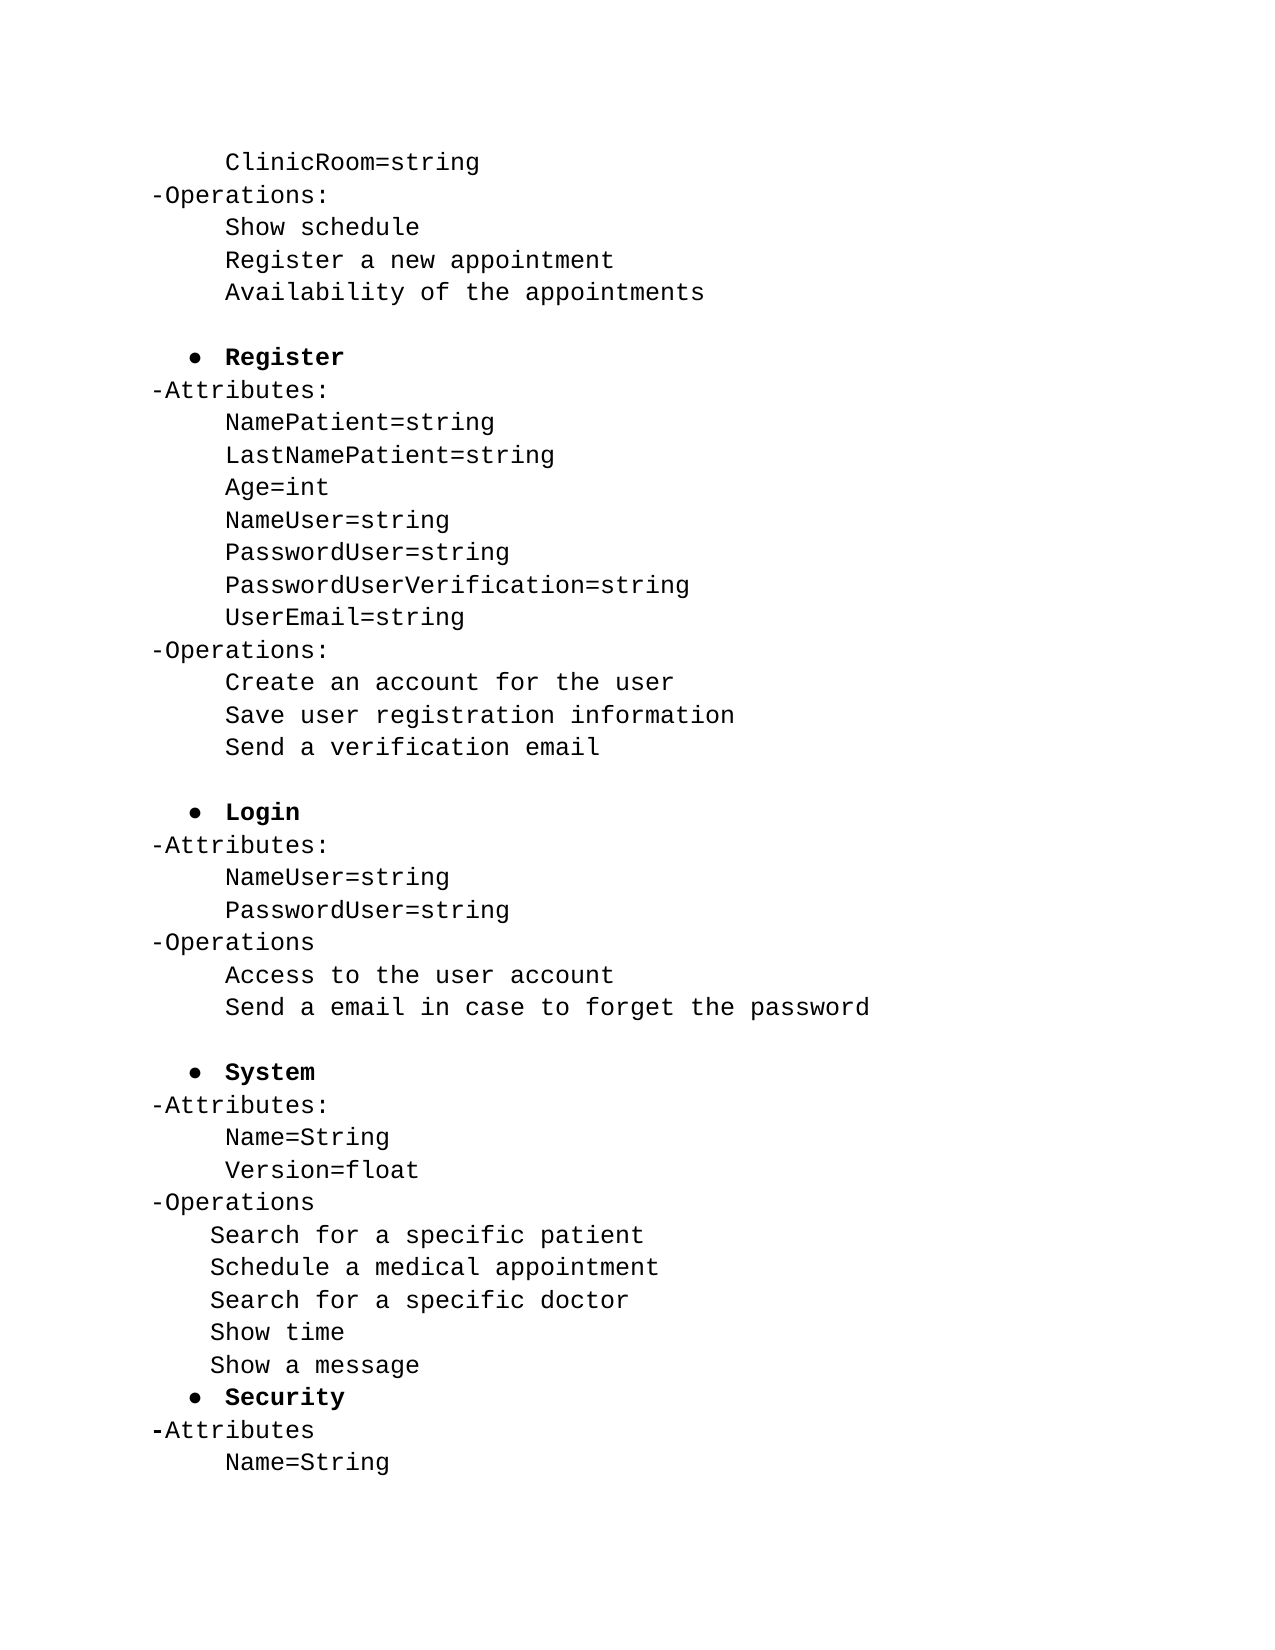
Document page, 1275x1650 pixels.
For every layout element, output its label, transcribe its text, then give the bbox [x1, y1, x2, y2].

text NameUser=string [150, 507, 1125, 536]
text Search for a specific doctor [150, 1287, 1125, 1316]
text PasswordUser=string [150, 540, 1125, 568]
list Login [187, 800, 1125, 828]
list Register [187, 345, 1125, 373]
text Register a new appointment [150, 247, 1125, 276]
text LastNamePatient=string [150, 442, 1125, 471]
text NamePatient=string [150, 410, 1125, 438]
text -Operations [150, 1190, 1125, 1218]
text -Operations [150, 930, 1125, 958]
text Show a message [150, 1352, 1125, 1381]
text Version=float [150, 1157, 1125, 1186]
text Send a email in case to forget the password [150, 995, 1125, 1023]
list System [187, 1060, 1125, 1088]
text Name=String [150, 1125, 1125, 1153]
list Security [187, 1385, 1125, 1413]
text ClinicRoom=string [150, 150, 1125, 178]
text -Operations: [150, 182, 1125, 211]
text Search for a specific patient [150, 1222, 1125, 1251]
text -Operations: [150, 637, 1125, 666]
text Send a verification email [150, 735, 1125, 763]
text -Attributes [150, 1417, 1125, 1446]
text PasswordUserVerification=string [150, 572, 1125, 601]
text -Attributes: [150, 377, 1125, 406]
text UserEmail=string [150, 605, 1125, 633]
text NameUser=string [150, 865, 1125, 893]
text Access to the user account [150, 962, 1125, 991]
text Availability of the appointments [150, 280, 1125, 308]
text Show schedule [150, 215, 1125, 243]
text Age=int [150, 475, 1125, 503]
text -Attributes: [150, 832, 1125, 861]
text Schedule a medical appointment [150, 1255, 1125, 1283]
text Show time [150, 1320, 1125, 1348]
text -Attributes: [150, 1092, 1125, 1121]
text Create an account for the user [150, 670, 1125, 698]
text Name=String [225, 1450, 1125, 1478]
text PasswordUser=string [150, 897, 1125, 926]
text Save user registration information [150, 702, 1125, 731]
